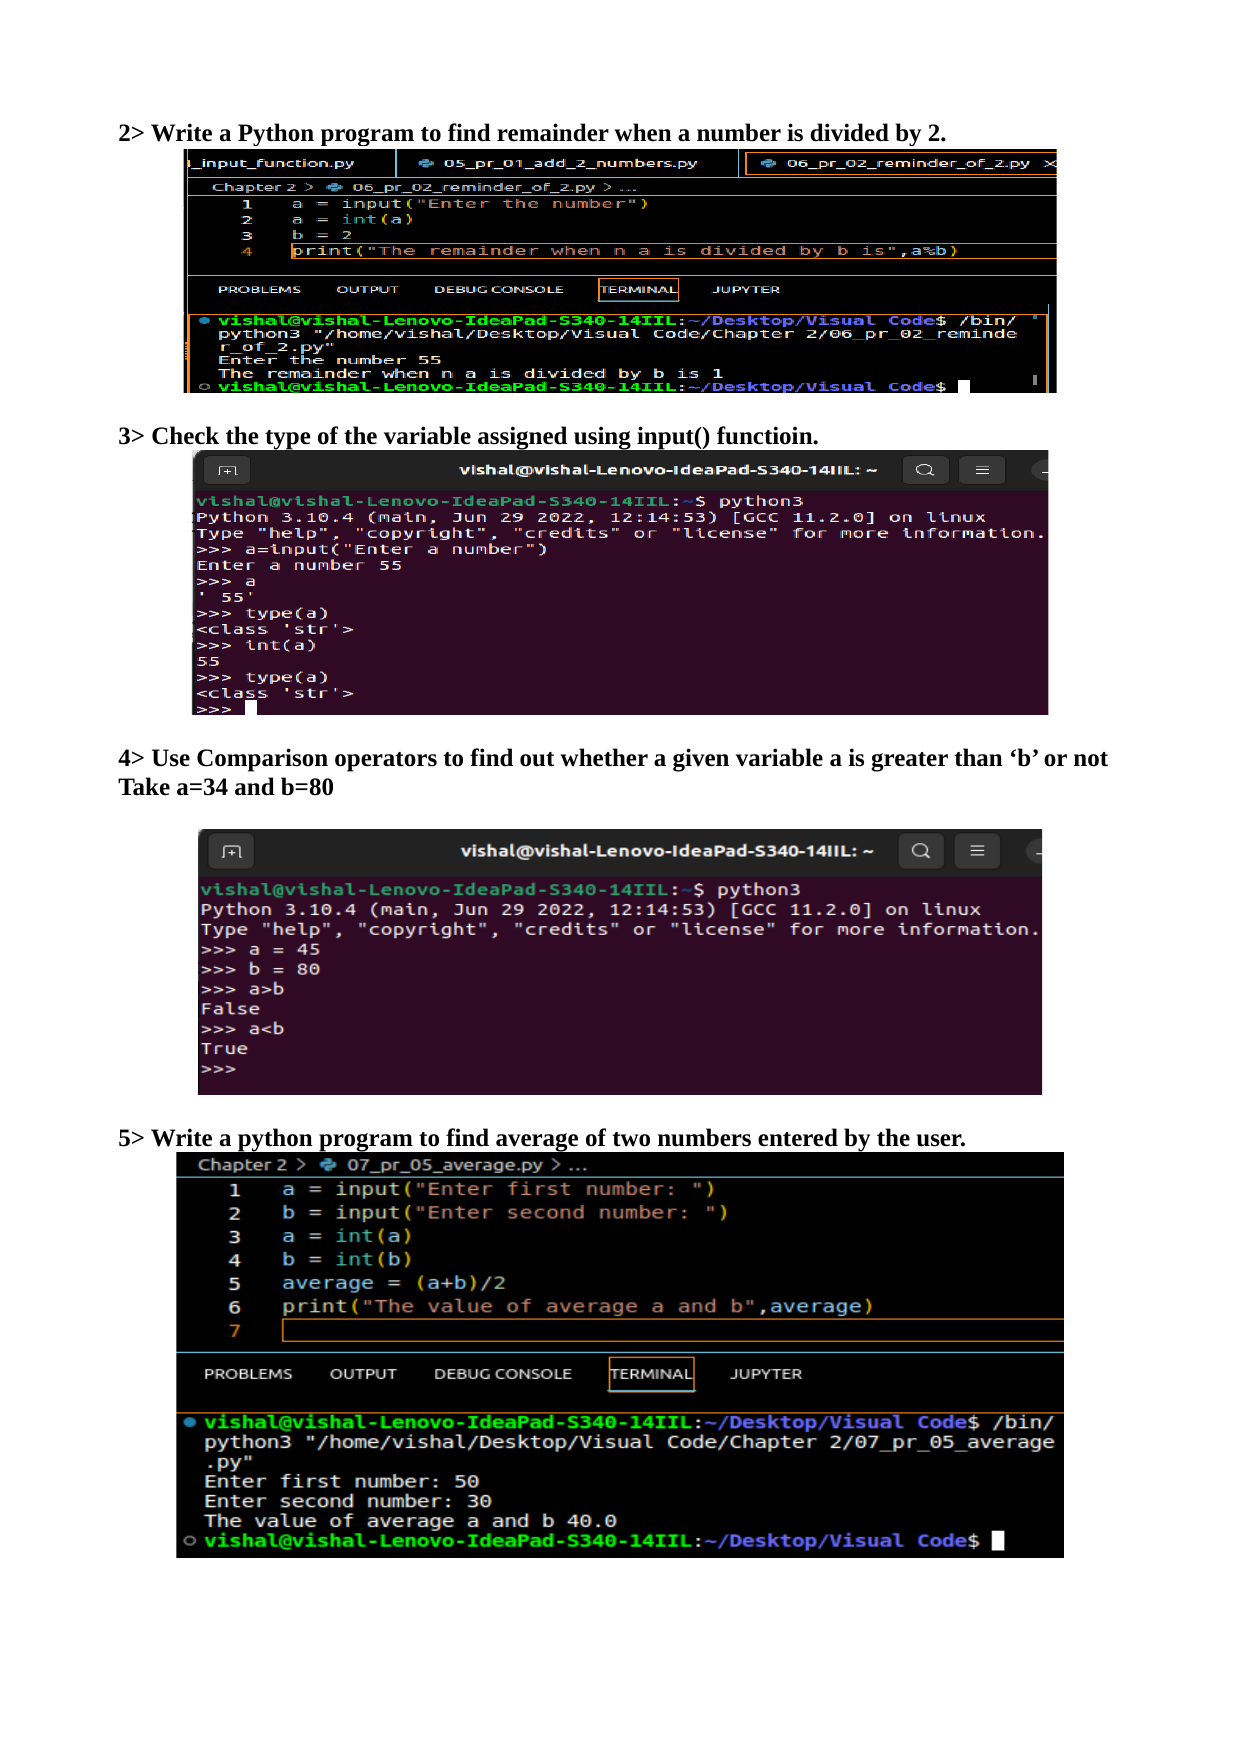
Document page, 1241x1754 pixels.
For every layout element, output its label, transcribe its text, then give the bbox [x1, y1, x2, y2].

picture [183, 146, 1057, 393]
text 4> Use Comparison operators to find out whether a given variable a is greater than ‘b’ or not Take a=34 and b=80 [118, 743, 1122, 800]
picture [191, 450, 1049, 715]
picture [176, 1152, 1064, 1558]
text 3> Check the type of the variable assigned using input() functioin. [118, 421, 1122, 450]
picture [198, 829, 1043, 1095]
text 5> Write a python program to find average of two numbers entered by the user. [118, 1123, 1122, 1152]
text 2> Write a Python program to find remainder when a number is divided by 2. [118, 118, 1122, 147]
